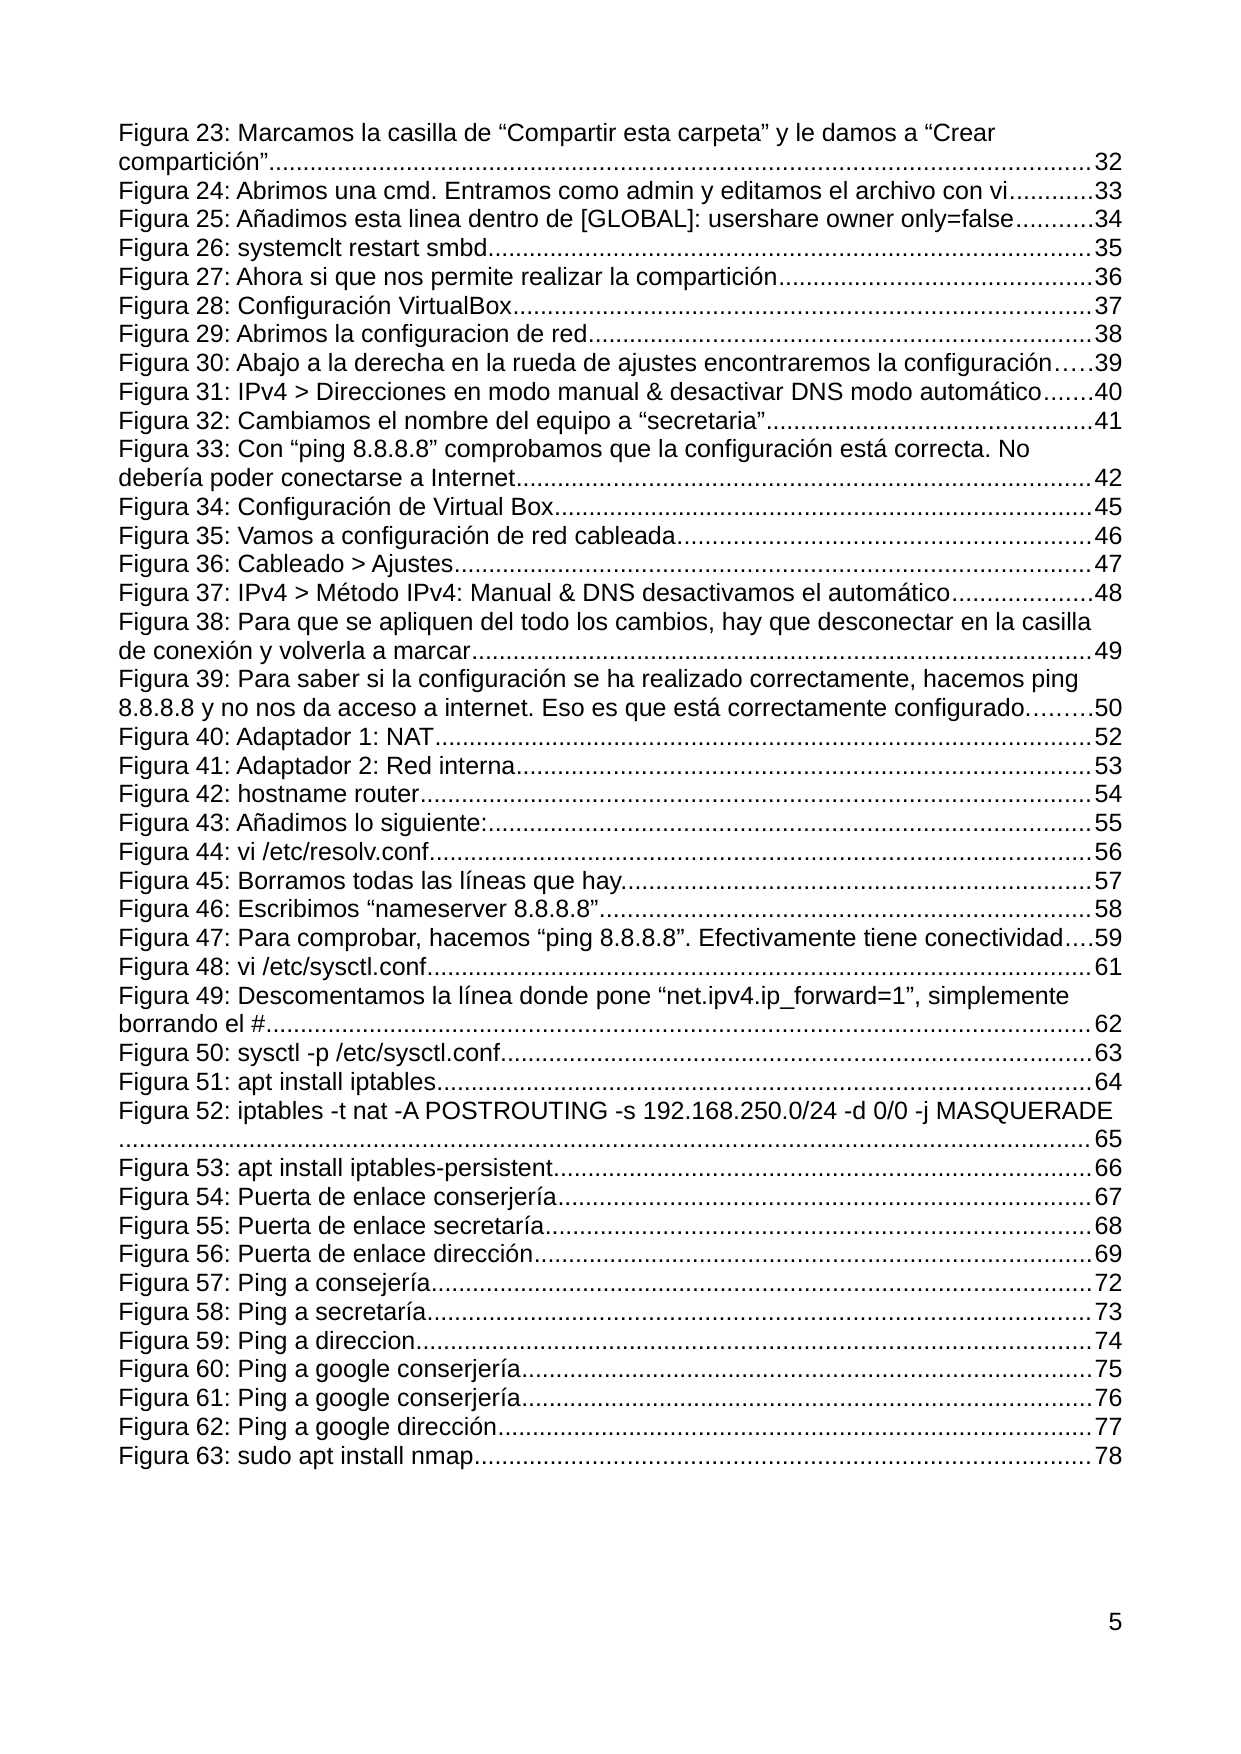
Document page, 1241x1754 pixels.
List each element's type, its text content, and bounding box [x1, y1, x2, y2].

text Figura 47: Para comprobar, hacemos “ping 8.8.8.8”. Efectivamente tiene conectividad 59 [118, 923, 1122, 952]
text Figura 30: Abajo a la derecha en la rueda de ajustes encontraremos la configuración 39 [118, 348, 1122, 377]
text Figura 61: Ping a google conserjería 76 [118, 1383, 1122, 1412]
text Figura 57: Ping a consejería 72 [118, 1268, 1122, 1297]
text Figura 43: Añadimos lo siguiente: 55 [118, 808, 1122, 837]
text Figura 60: Ping a google conserjería 75 [118, 1354, 1122, 1383]
text Figura 44: vi /etc/resolv.conf 56 [118, 837, 1122, 866]
text Figura 63: sudo apt install nmap 78 [118, 1441, 1122, 1469]
text Figura 55: Puerta de enlace secretaría 68 [118, 1211, 1122, 1239]
text Figura 32: Cambiamos el nombre del equipo a “secretaria” 41 [118, 406, 1122, 434]
text Figura 33: Con “ping 8.8.8.8” comprobamos que la configuración está correcta. No debería poder conectarse a Internet 42 [118, 434, 1122, 492]
text Figura 59: Ping a direccion 74 [118, 1326, 1122, 1354]
text Figura 41: Adaptador 2: Red interna 53 [118, 751, 1122, 779]
text Figura 52: iptables -t nat -A POSTROUTING -s 192.168.250.0/24 -d 0/0 -j MASQUERADE 65 [118, 1096, 1122, 1153]
text Figura 54: Puerta de enlace conserjería 67 [118, 1182, 1122, 1211]
text Figura 50: sysctl -p /etc/sysctl.conf 63 [118, 1038, 1122, 1067]
text Figura 34: Configuración de Virtual Box 45 [118, 492, 1122, 521]
text Figura 37: IPv4 > Método IPv4: Manual & DNS desactivamos el automático 48 [118, 578, 1122, 607]
text Figura 23: Marcamos la casilla de “Compartir esta carpeta” y le damos a “Crear compartición” 32 [118, 118, 1122, 176]
text Figura 42: hostname router 54 [118, 779, 1122, 808]
text Figura 49: Descomentamos la línea donde pone “net.ipv4.ip_forward=1”, simplemente borrando el # 62 [118, 981, 1122, 1038]
text Figura 25: Añadimos esta linea dentro de [GLOBAL]: usershare owner only=false 34 [118, 204, 1122, 233]
text Figura 36: Cableado > Ajustes 47 [118, 549, 1122, 578]
text Figura 58: Ping a secretaría 73 [118, 1297, 1122, 1326]
text Figura 29: Abrimos la configuracion de red 38 [118, 319, 1122, 348]
text Figura 24: Abrimos una cmd. Entramos como admin y editamos el archivo con vi 33 [118, 176, 1122, 204]
text Figura 56: Puerta de enlace dirección 69 [118, 1239, 1122, 1268]
text Figura 62: Ping a google dirección 77 [118, 1412, 1122, 1441]
text Figura 26: systemclt restart smbd 35 [118, 233, 1122, 262]
text Figura 39: Para saber si la configuración se ha realizado correctamente, hacemos ping 8.8.8.8 y no nos da acceso a internet. Eso es que está correctamente configurado. 50 [118, 664, 1122, 722]
text Figura 48: vi /etc/sysctl.conf 61 [118, 952, 1122, 981]
text Figura 46: Escribimos “nameserver 8.8.8.8” 58 [118, 894, 1122, 923]
text Figura 53: apt install iptables-persistent 66 [118, 1153, 1122, 1182]
text Figura 51: apt install iptables 64 [118, 1067, 1122, 1096]
text Figura 28: Configuración VirtualBox 37 [118, 291, 1122, 319]
text Figura 40: Adaptador 1: NAT 52 [118, 722, 1122, 751]
text Figura 31: IPv4 > Direcciones en modo manual & desactivar DNS modo automático 40 [118, 377, 1122, 406]
text Figura 27: Ahora si que nos permite realizar la compartición 36 [118, 262, 1122, 291]
text Figura 45: Borramos todas las líneas que hay. 57 [118, 866, 1122, 894]
text Figura 38: Para que se apliquen del todo los cambios, hay que desconectar en la casilla de conexión y volverla a marcar 49 [118, 607, 1122, 664]
text Figura 35: Vamos a configuración de red cableada 46 [118, 521, 1122, 549]
